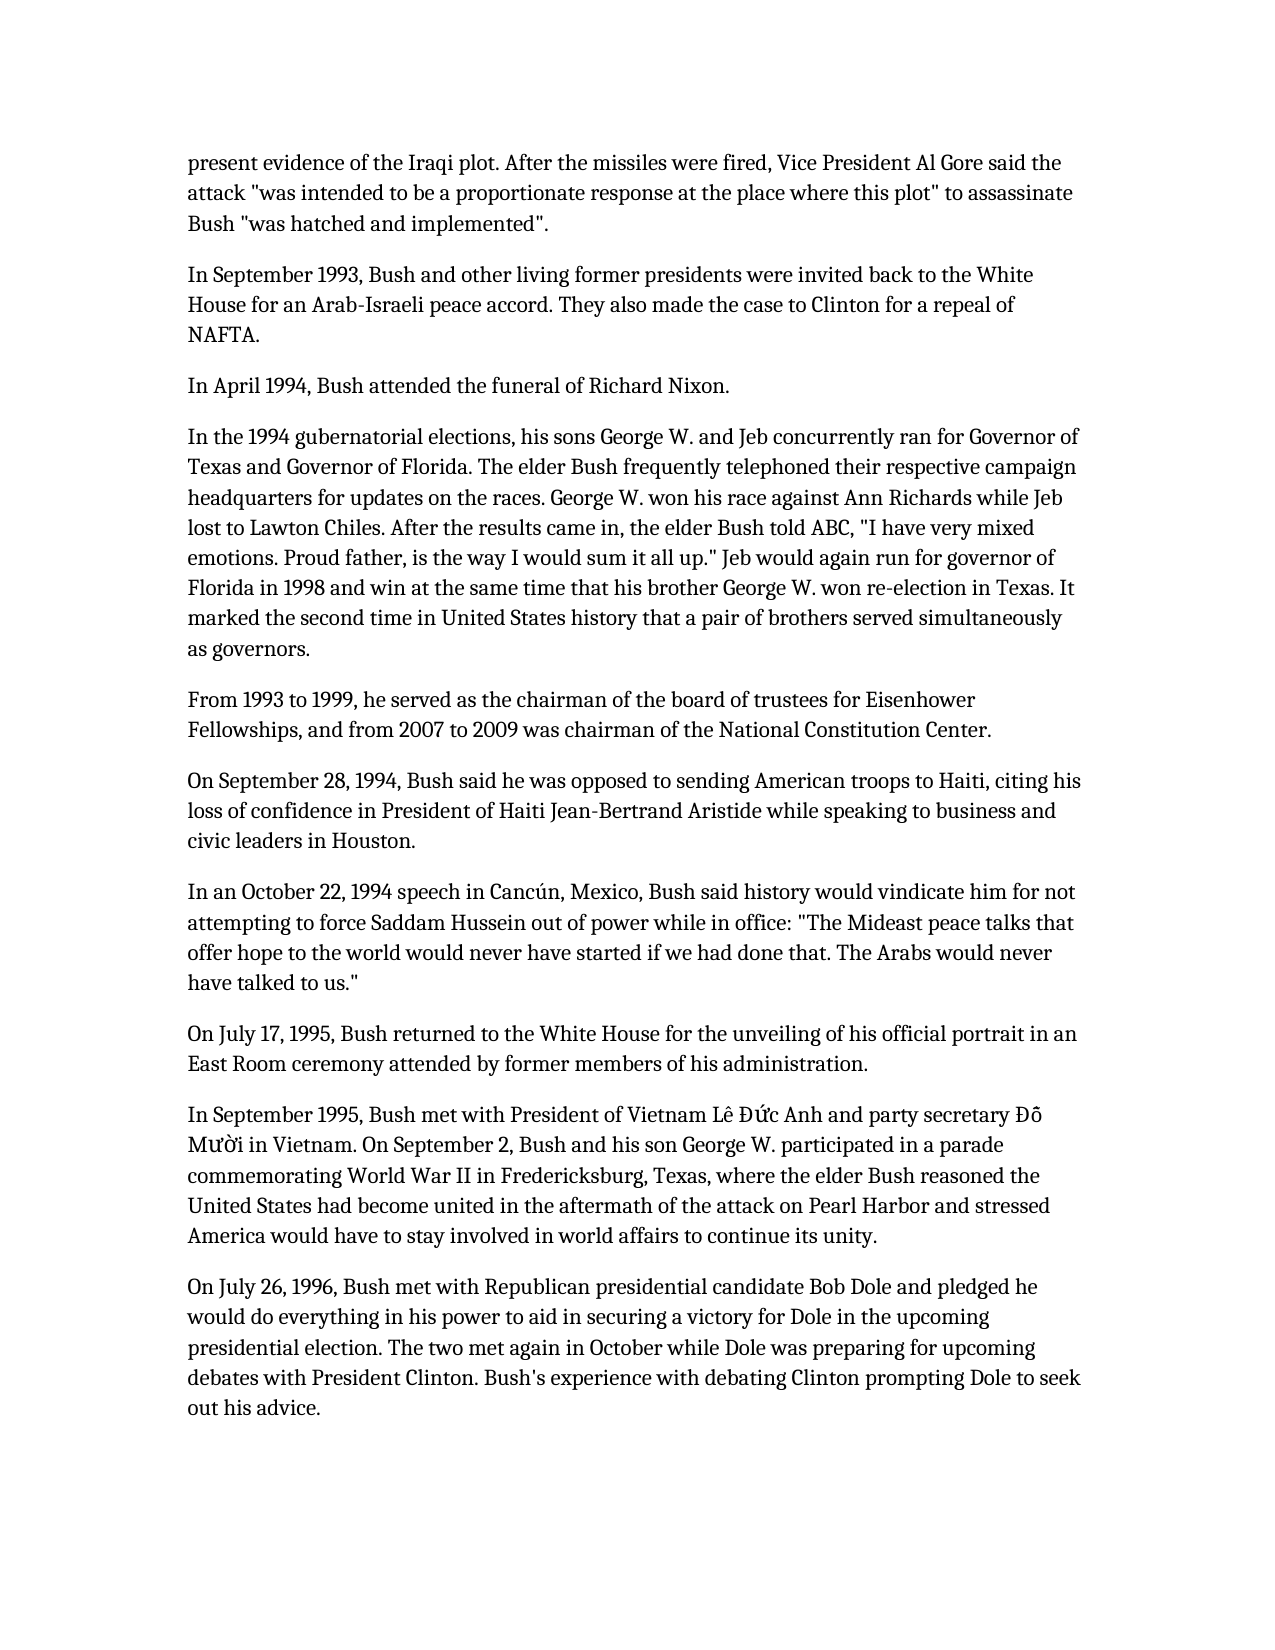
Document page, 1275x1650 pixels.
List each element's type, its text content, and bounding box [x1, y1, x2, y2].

text In September 1995, Bush met with President of Vietnam Lê Đức Anh and party secretary Đỗ Mười in Vietnam. On September 2, Bush and his son George W. participated in a parade commemorating World War II in Fredericksburg, Texas, where the elder Bush reasoned the United States had become united in the aftermath of the attack on Pearl Harbor and stressed America would have to stay involved in world affairs to continue its unity. [187, 1102, 1087, 1249]
text In the 1994 gubernatorial elections, his sons George W. and Jeb concurrently ran for Governor of Texas and Governor of Florida. The elder Bush frequently telephoned their respective campaign headquarters for updates on the races. George W. won his race against Ann Richards while Jeb lost to Lawton Chiles. After the results came in, the elder Bush told ABC, "I have very mixed emotions. Proud father, is the way I would sum it all up." Jeb would again run for governor of Florida in 1998 and win at the same time that his brother George W. won re-election in Texas. It marked the second time in United States history that a pair of brothers served simultaneously as governors. [187, 424, 1087, 662]
text On July 26, 1996, Bush met with Republican presidential candidate Bob Dole and pledged he would do everything in his power to aid in securing a victory for Dole in the upcoming presidential election. The two met again in October while Dole was preparing for upcoming debates with President Clinton. Bush's experience with debating Clinton prompting Dole to seek out his advice. [187, 1274, 1087, 1421]
text In September 1993, Bush and other living former presidents were invited back to the White House for an Arab-Israeli peace accord. They also made the case to Clinton for a repeal of NAFTA. [187, 261, 1087, 348]
text present evidence of the Iraqi plot. After the missiles were fired, Vice President Al Gore said the attack "was intended to be a proportionate response at the place where this plot" to assassinate Bush "was hatched and implemented". [187, 150, 1087, 237]
text From 1993 to 1999, he served as the chairman of the board of trustees for Eisenhower Fellowships, and from 2007 to 2009 was chairman of the National Constitution Center. [187, 686, 1087, 743]
text On July 17, 1995, Bush returned to the White House for the unveiling of his official portrait in an East Room ceremony attended by former members of his administration. [187, 1021, 1087, 1077]
text On September 28, 1994, Bush said he was opposed to sending American troops to Haiti, citing his loss of confidence in President of Haiti Jean-Bertrand Aristide while speaking to business and civic leaders in Houston. [187, 768, 1087, 854]
text In an October 22, 1994 speech in Cancún, Mexico, Bush said history would vindicate him for not attempting to force Saddam Hussein out of power while in office: "The Mideast peace talks that offer hope to the world would never have started if we had done that. The Arabs would never have talked to us." [187, 879, 1087, 996]
text In April 1994, Bush attended the funeral of Richard Nixon. [187, 373, 1087, 399]
